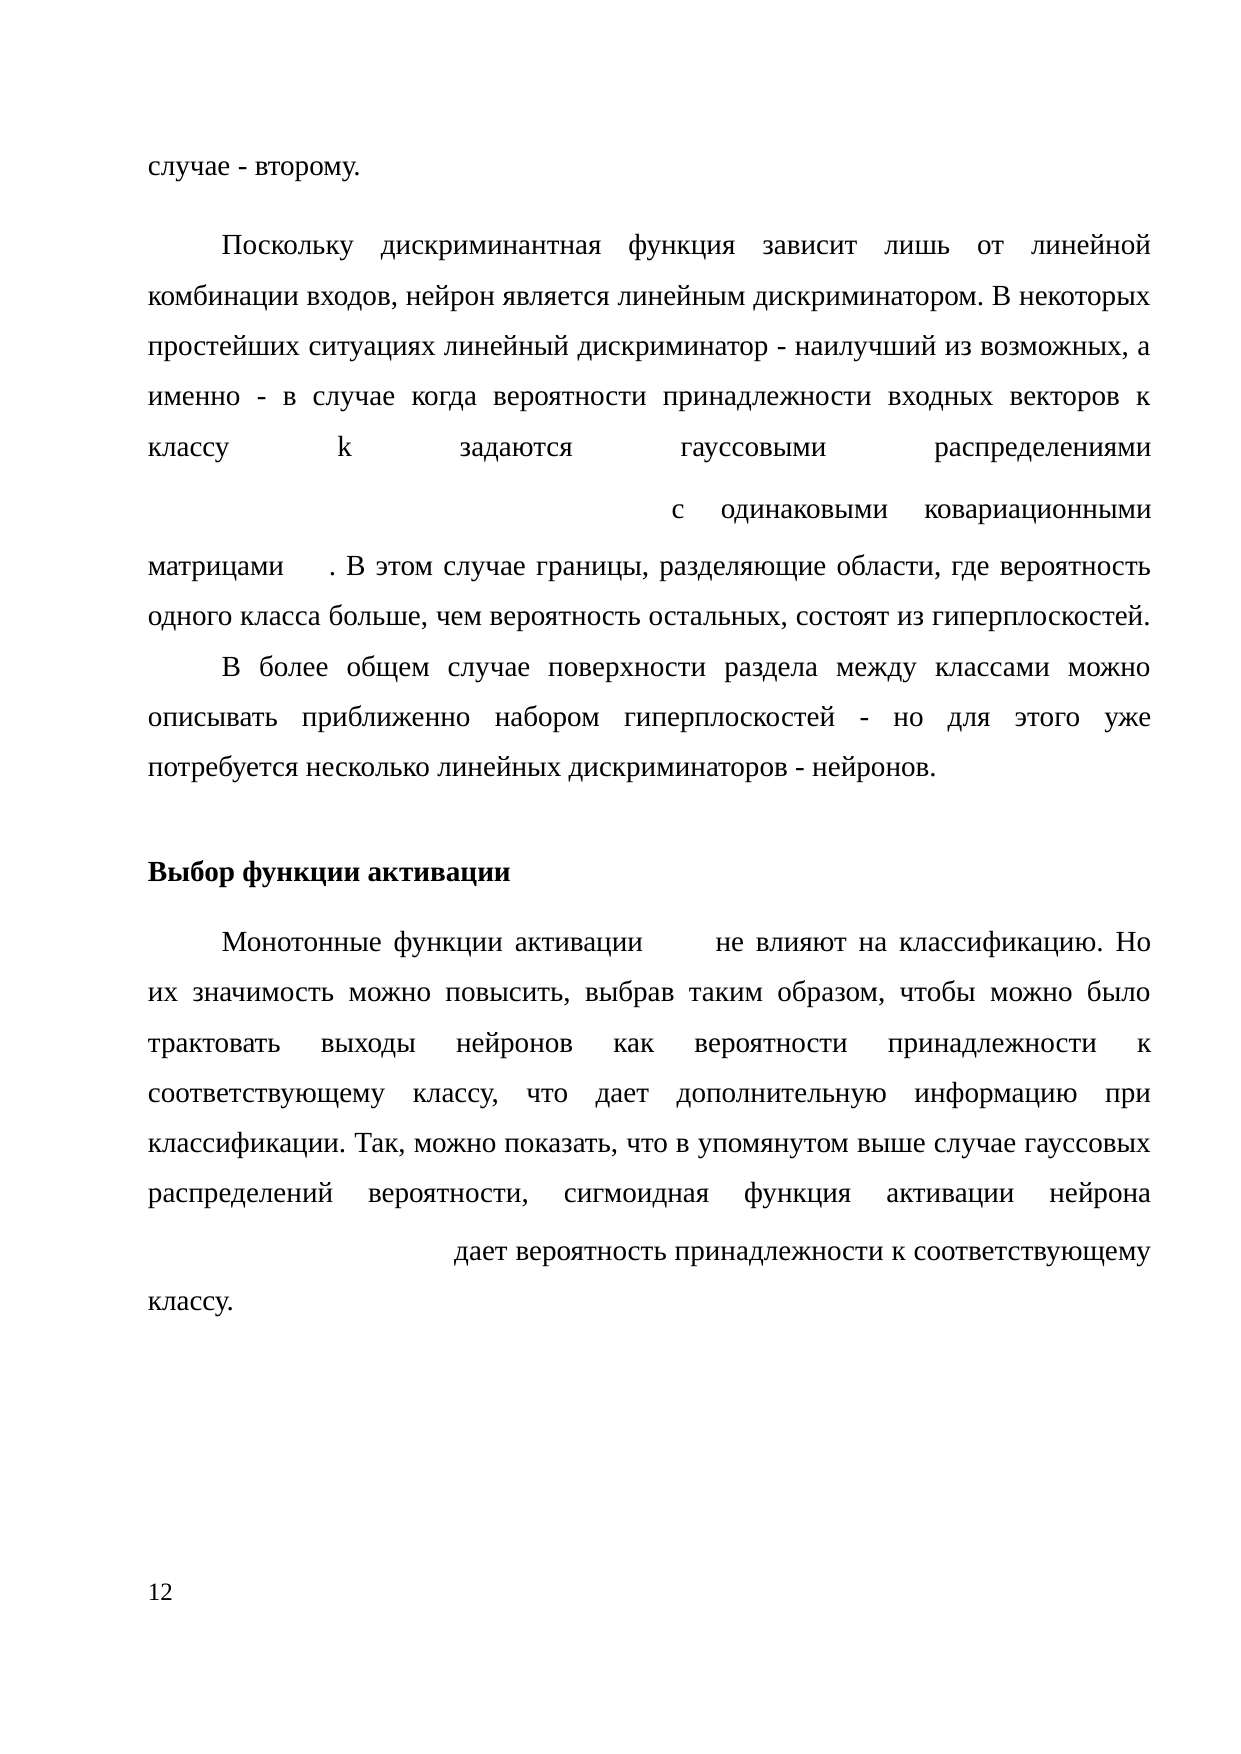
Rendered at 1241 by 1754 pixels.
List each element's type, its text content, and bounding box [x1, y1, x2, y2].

subtitle Выбор функции активации [148, 854, 1152, 888]
text случае - второму. [148, 148, 1152, 181]
text Монотонные функции активации не влияют на классификацию. Но их значимость можно повысить, выбрав таким образом, чтобы можно было трактовать выходы нейронов как вероятности принадлежности к соответствующему классу, что дает дополнительную информацию при классификации. Так, можно показать, что в упомянутом выше случае гауссовых распределений вероятности, сигмоидная функция активации нейрона дает вероятность принадлежности к соответствующему классу. [148, 917, 1152, 1317]
text Поскольку дискриминантная функция зависит лишь от линейной комбинации входов, нейрон является линейным дискриминатором. В некоторых простейших ситуациях линейный дискриминатор - наилучший из возможных, а именно - в случае когда вероятности принадлежности входных векторов к классу k задаются гауссовыми распределениями с одинаковыми ковариационными матрицами . В этом случае границы, разделяющие области, где вероятность одного класса больше, чем вероятность остальных, состоят из гиперплоскостей. В более общем случае поверхности раздела между классами можно описывать приближенно набором гиперплоскостей - но для этого уже потребуется несколько линейных дискриминаторов - нейронов. [148, 227, 1152, 783]
